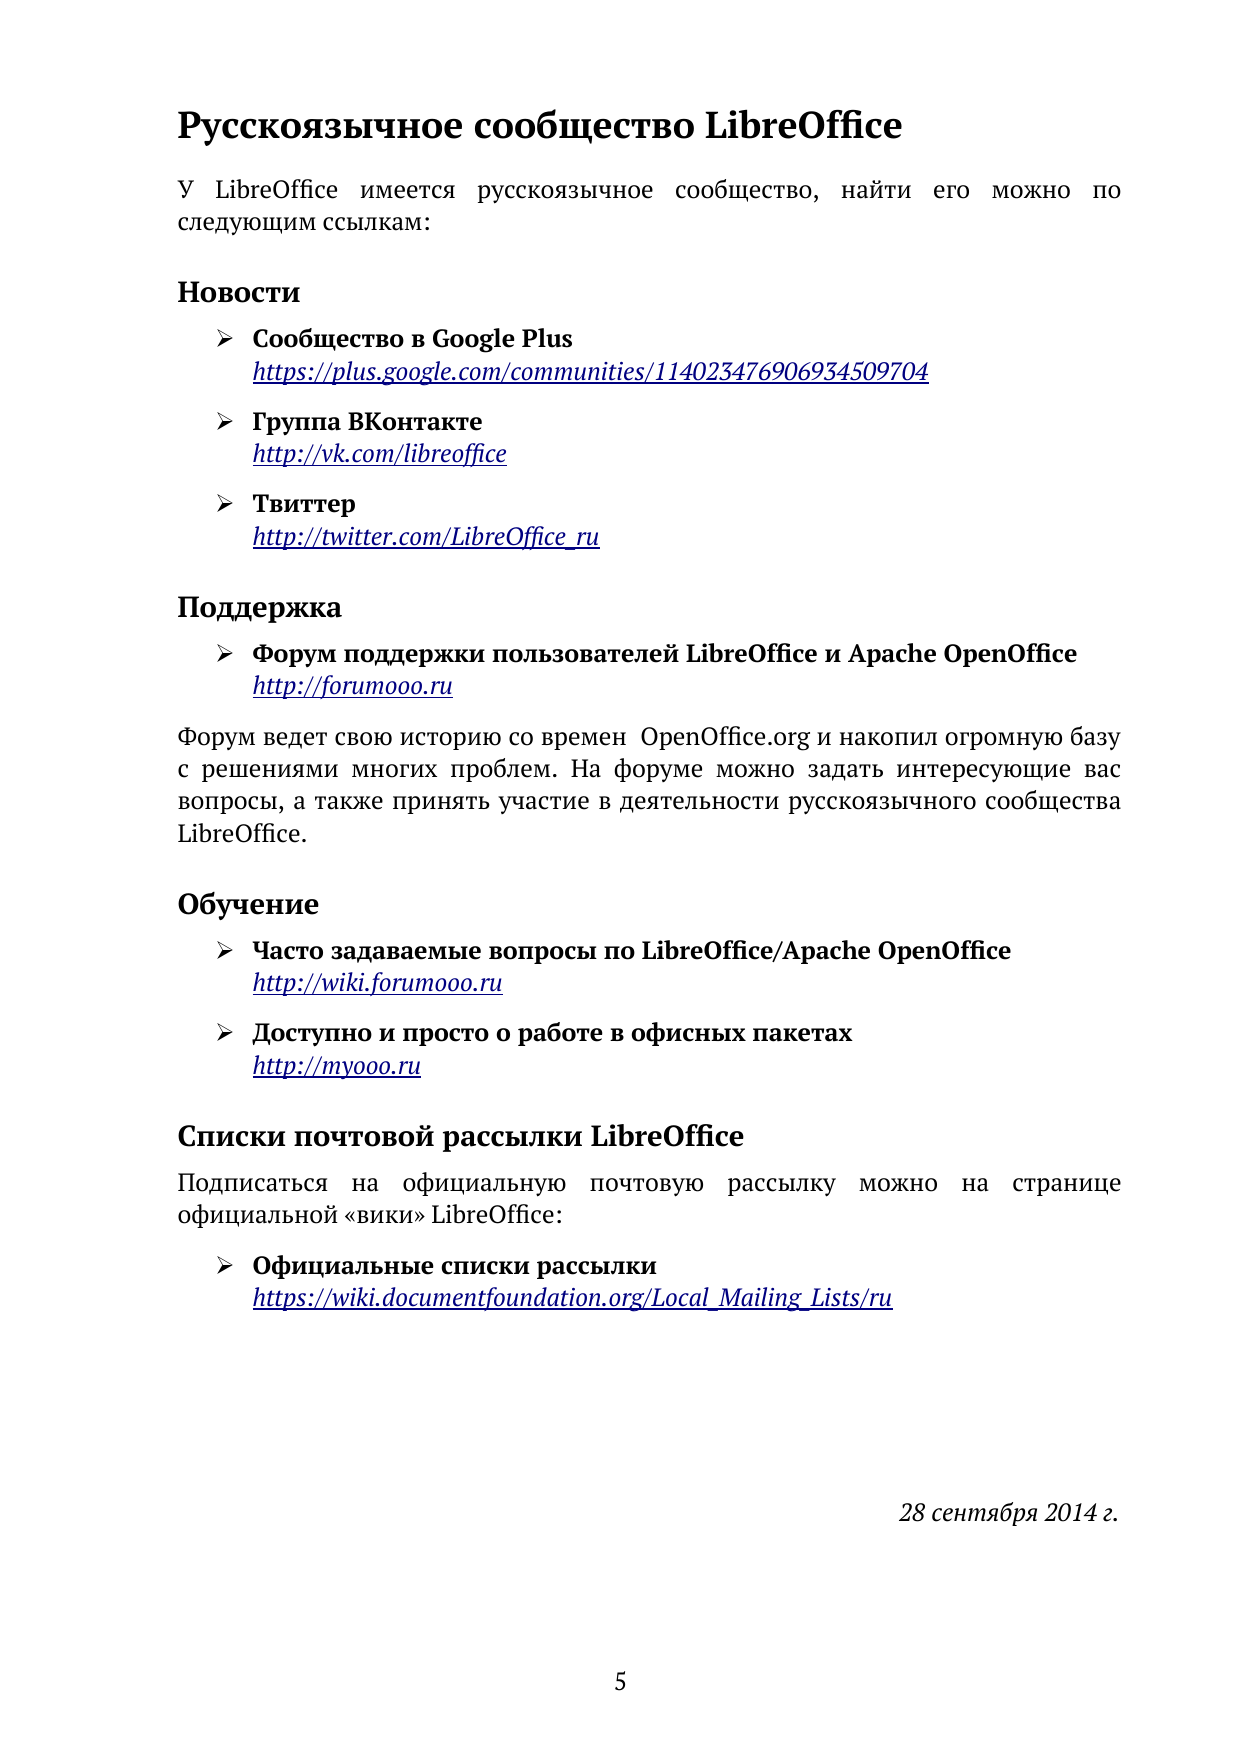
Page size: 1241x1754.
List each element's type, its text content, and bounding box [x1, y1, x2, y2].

subtitle Новости [177, 273, 1122, 311]
list Доступно и просто о работе в офисных пакетах http://myooo.ru [215, 1016, 1122, 1081]
text У LibreOffice имеется русскоязычное сообщество, найти его можно по следующим ссылкам: [177, 173, 1122, 237]
subtitle Обучение [177, 884, 1122, 922]
text Подписаться на официальную почтовую рассылку можно на странице официальной «вики» LibreOffice: [177, 1166, 1122, 1231]
list Группа ВКонтакте http://vk.com/libreoffice [215, 405, 1122, 469]
text 28 сентября 2014 г. [118, 1496, 1122, 1528]
list Официальные списки рассылки https://wiki.documentfoundation.org/Local_Mailing_Lists/ru [215, 1249, 1122, 1313]
subtitle Русскоязычное сообщество LibreOffice [177, 100, 1122, 149]
subtitle Поддержка [177, 587, 1122, 625]
text Волгоград [118, 1464, 1122, 1496]
list Часто задаваемые вопросы по LibreOffice/Apache OpenOffice http://wiki.forumooo.ru [215, 934, 1122, 999]
list Сообщество в Google Plus https://plus.google.com/communities/114023476906934509704 [215, 322, 1122, 387]
subtitle Списки почтовой рассылки LibreOffice [177, 1117, 1122, 1154]
list Форум поддержки пользователей LibreOffice и Apache OpenOffice http://forumooo.ru [215, 637, 1122, 702]
text Дмитрий Мажарцев [118, 1431, 1122, 1464]
list Твиттер http://twitter.com/LibreOffice_ru [215, 487, 1122, 552]
text Форум ведет свою историю со времен OpenOffice.org и накопил огромную базу с решениями многих проблем. На форуме можно задать интересующие вас вопросы, а также принять участие в деятельности русскоязычного сообщества LibreOffice. [177, 719, 1122, 849]
